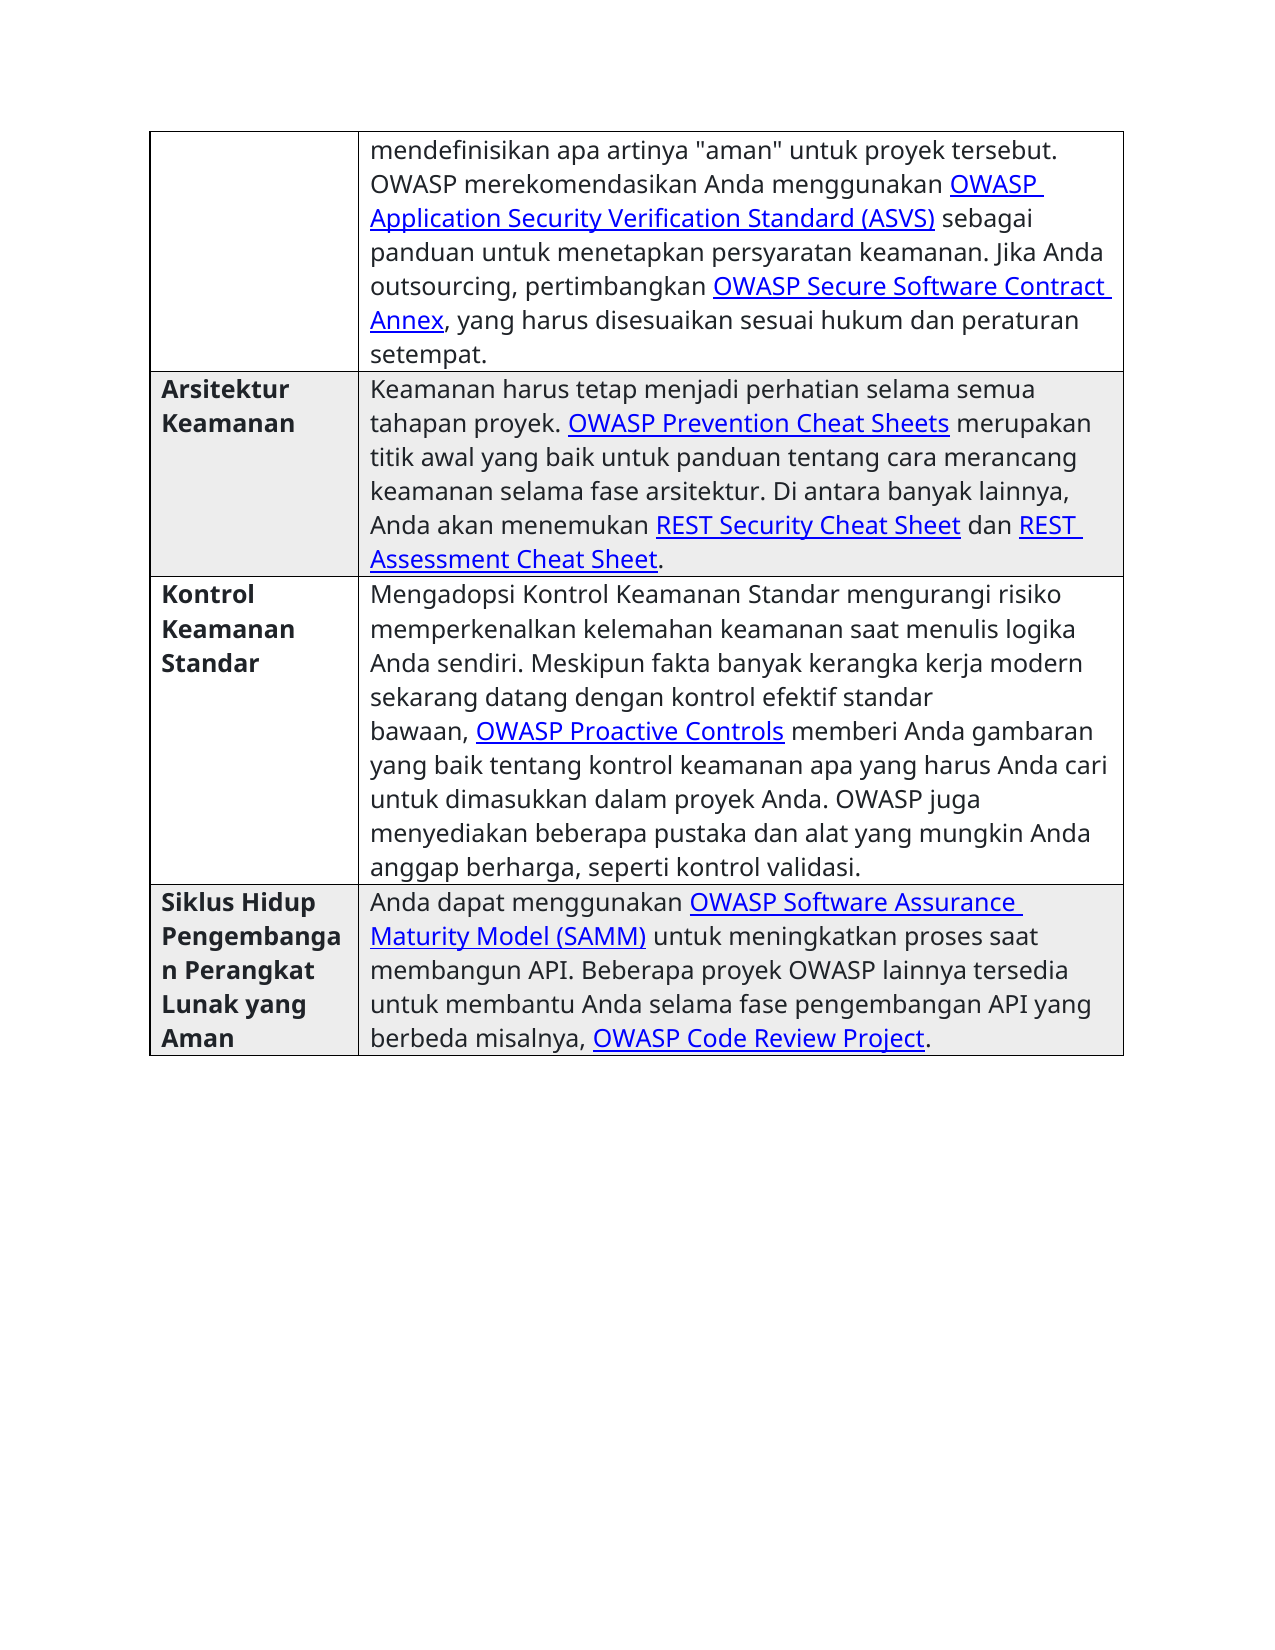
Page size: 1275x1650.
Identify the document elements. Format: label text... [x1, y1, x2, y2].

table_cell [151, 132, 358, 371]
table_cell Keamanan harus tetap menjadi perhatian selama semua tahapan proyek. OWASP Prevention Cheat Sheets merupakan titik awal yang baik untuk panduan tentang cara merancang keamanan selama fase arsitektur. Di antara banyak lainnya, Anda akan menemukan REST Security Cheat Sheet dan REST Assessment Cheat Sheet. [359, 372, 1123, 576]
table_cell Mengadopsi Kontrol Keamanan Standar mengurangi risiko memperkenalkan kelemahan keamanan saat menulis logika Anda sendiri. Meskipun fakta banyak kerangka kerja modern sekarang datang dengan kontrol efektif standar bawaan, OWASP Proactive Controls memberi Anda gambaran yang baik tentang kontrol keamanan apa yang harus Anda cari untuk dimasukkan dalam proyek Anda. OWASP juga menyediakan beberapa pustaka dan alat yang mungkin Anda anggap berharga, seperti kontrol validasi. [359, 577, 1123, 884]
table_cell Arsitektur Keamanan [151, 372, 358, 576]
table_cell Siklus Hidup Pengembangan Perangkat Lunak yang Aman [151, 885, 358, 1055]
table_cell mendefinisikan apa artinya "aman" untuk proyek tersebut. OWASP merekomendasikan Anda menggunakan OWASP Application Security Verification Standard (ASVS) sebagai panduan untuk menetapkan persyaratan keamanan. Jika Anda outsourcing, pertimbangkan OWASP Secure Software Contract Annex, yang harus disesuaikan sesuai hukum dan peraturan setempat. [359, 132, 1123, 371]
table_cell Anda dapat menggunakan OWASP Software Assurance Maturity Model (SAMM) untuk meningkatkan proses saat membangun API. Beberapa proyek OWASP lainnya tersedia untuk membantu Anda selama fase pengembangan API yang berbeda misalnya, OWASP Code Review Project. [359, 885, 1123, 1055]
table_cell Kontrol Keamanan Standar [151, 577, 358, 884]
